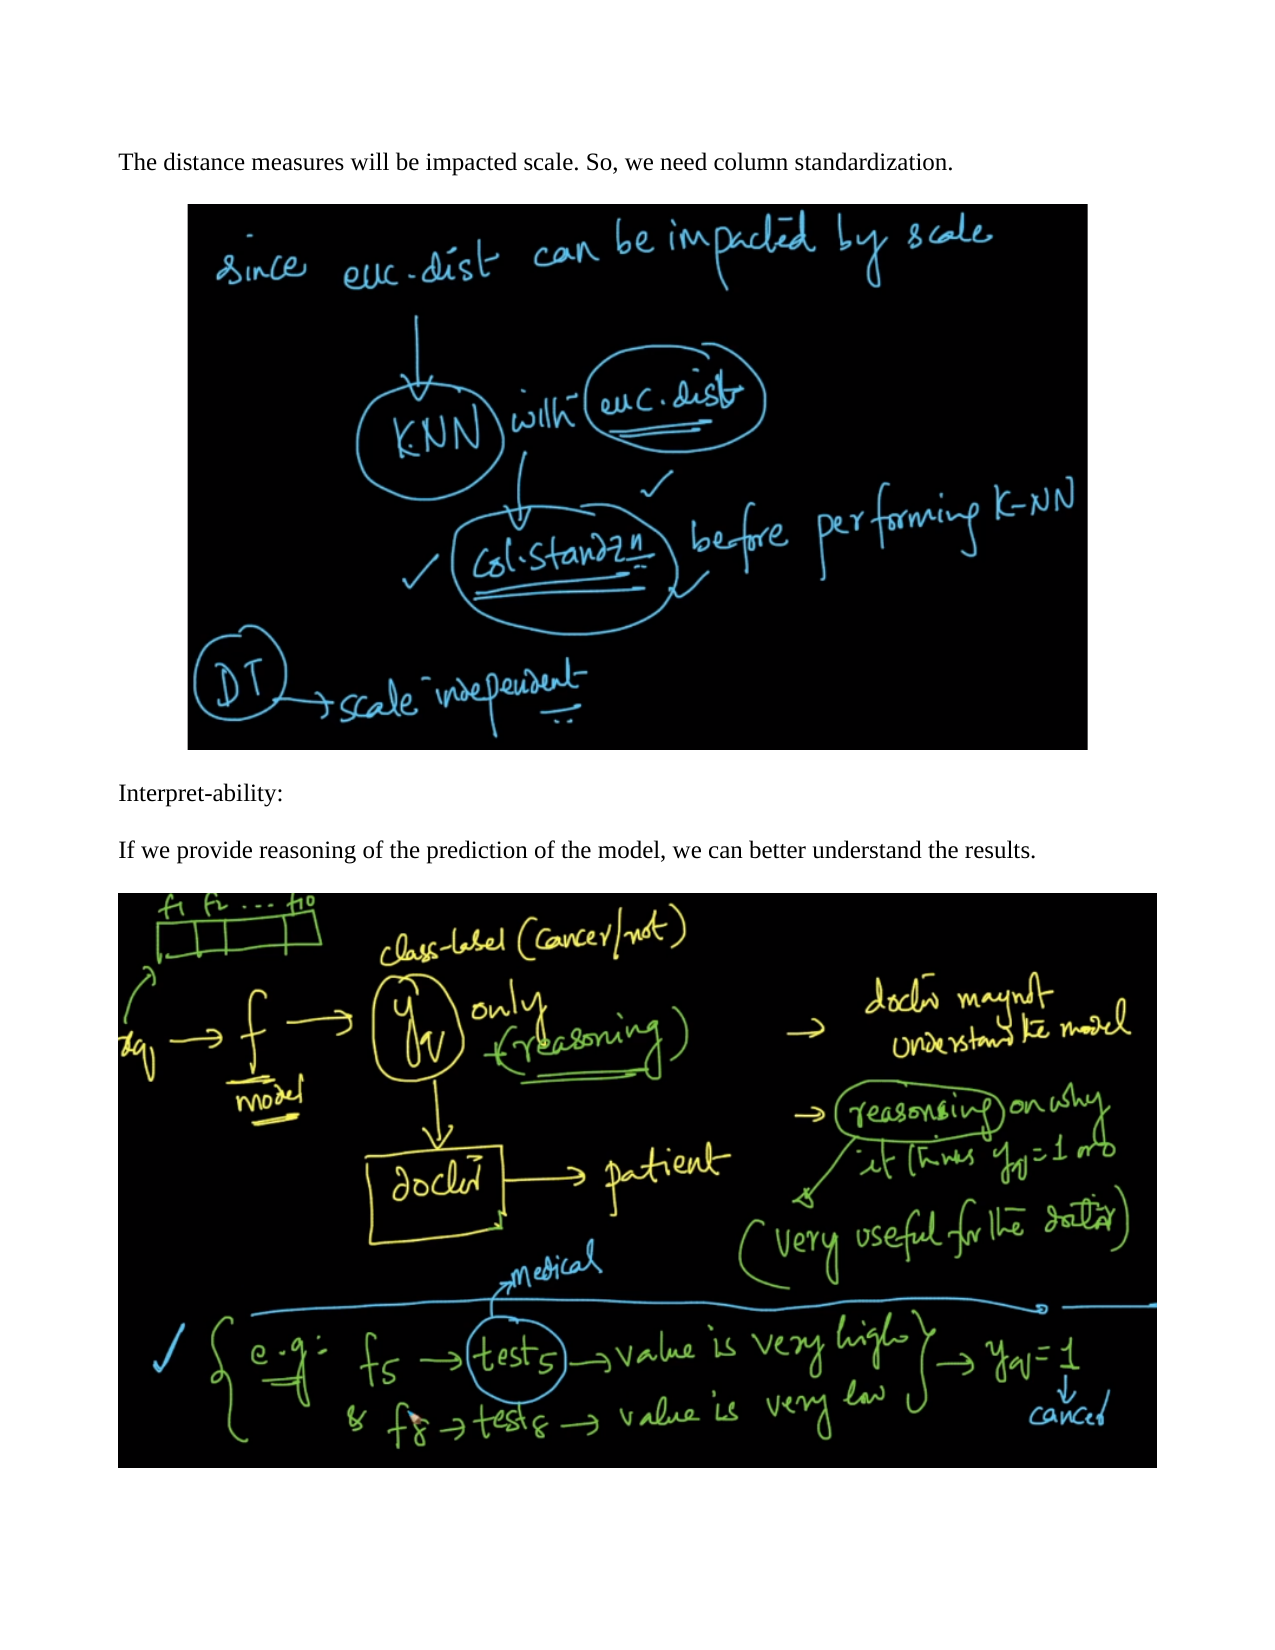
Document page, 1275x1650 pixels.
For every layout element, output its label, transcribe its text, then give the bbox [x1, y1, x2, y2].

text Interpret-ability: [118, 778, 1157, 807]
picture [118, 893, 1157, 1468]
picture [187, 204, 1088, 750]
text If we provide reasoning of the prediction of the model, we can better understand the results. [118, 836, 1157, 864]
text The distance measures will be impacted scale. So, we need column standardization. [118, 147, 1157, 176]
